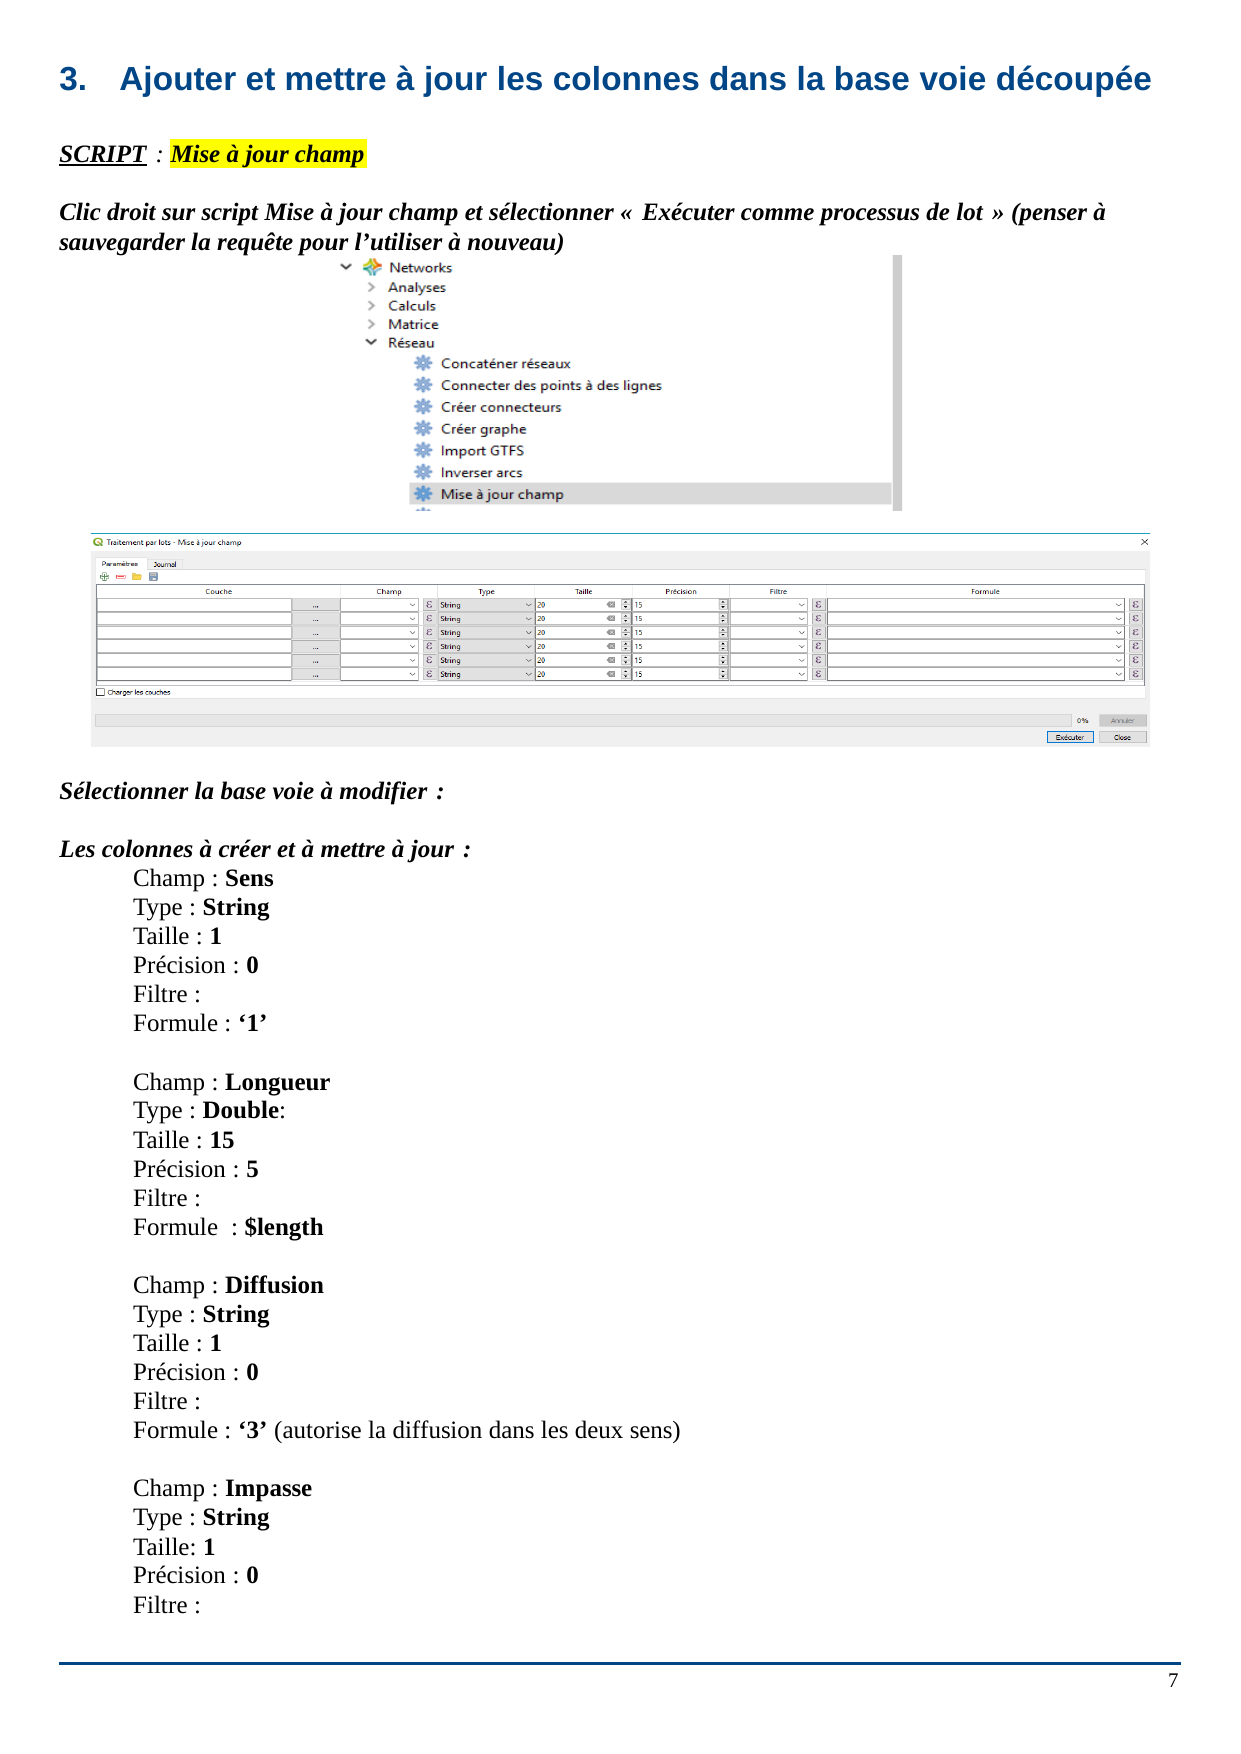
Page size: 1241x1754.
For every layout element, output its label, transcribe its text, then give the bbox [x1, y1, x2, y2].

text SCRIPT : Mise à jour champ [59, 139, 1181, 168]
text Filtre : [59, 1183, 1181, 1212]
text Sélectionner la base voie à modifier : [59, 776, 1181, 805]
text Type : String [59, 1502, 1181, 1531]
text Type : String [59, 1299, 1181, 1328]
text Champ : Diffusion [59, 1270, 1181, 1299]
text Taille : 15 [59, 1124, 1181, 1153]
text Type : Double: [59, 1095, 1181, 1124]
text Clic droit sur script Mise à jour champ et sélectionner « Exécuter comme processus de lot » (penser à sauvegarder la requête pour l’utiliser à nouveau) [59, 197, 1181, 255]
text Filtre : [59, 979, 1181, 1008]
picture [338, 255, 903, 511]
text Précision : 0 [59, 1560, 1181, 1589]
text Champ : Sens [59, 863, 1181, 892]
text Champ : Longueur [59, 1066, 1181, 1095]
text Taille : 1 [59, 921, 1181, 950]
text Filtre : [59, 1386, 1181, 1415]
picture [90, 533, 1151, 747]
text Formule : ‘1’ [59, 1008, 1181, 1037]
text Filtre : [59, 1589, 1181, 1618]
text Formule : $length [59, 1212, 1181, 1241]
text Taille: 1 [59, 1531, 1181, 1560]
text Précision : 0 [59, 950, 1181, 979]
text Précision : 0 [59, 1357, 1181, 1386]
text Précision : 5 [59, 1153, 1181, 1183]
text Formule : ‘3’ (autorise la diffusion dans les deux sens) [59, 1415, 1181, 1444]
text Taille : 1 [59, 1328, 1181, 1357]
text Les colonnes à créer et à mettre à jour : [59, 834, 1181, 863]
subtitle Ajouter et mettre à jour les colonnes dans la base voie découpée [59, 59, 1181, 98]
text Type : String [59, 892, 1181, 921]
text Champ : Impasse [59, 1473, 1181, 1502]
